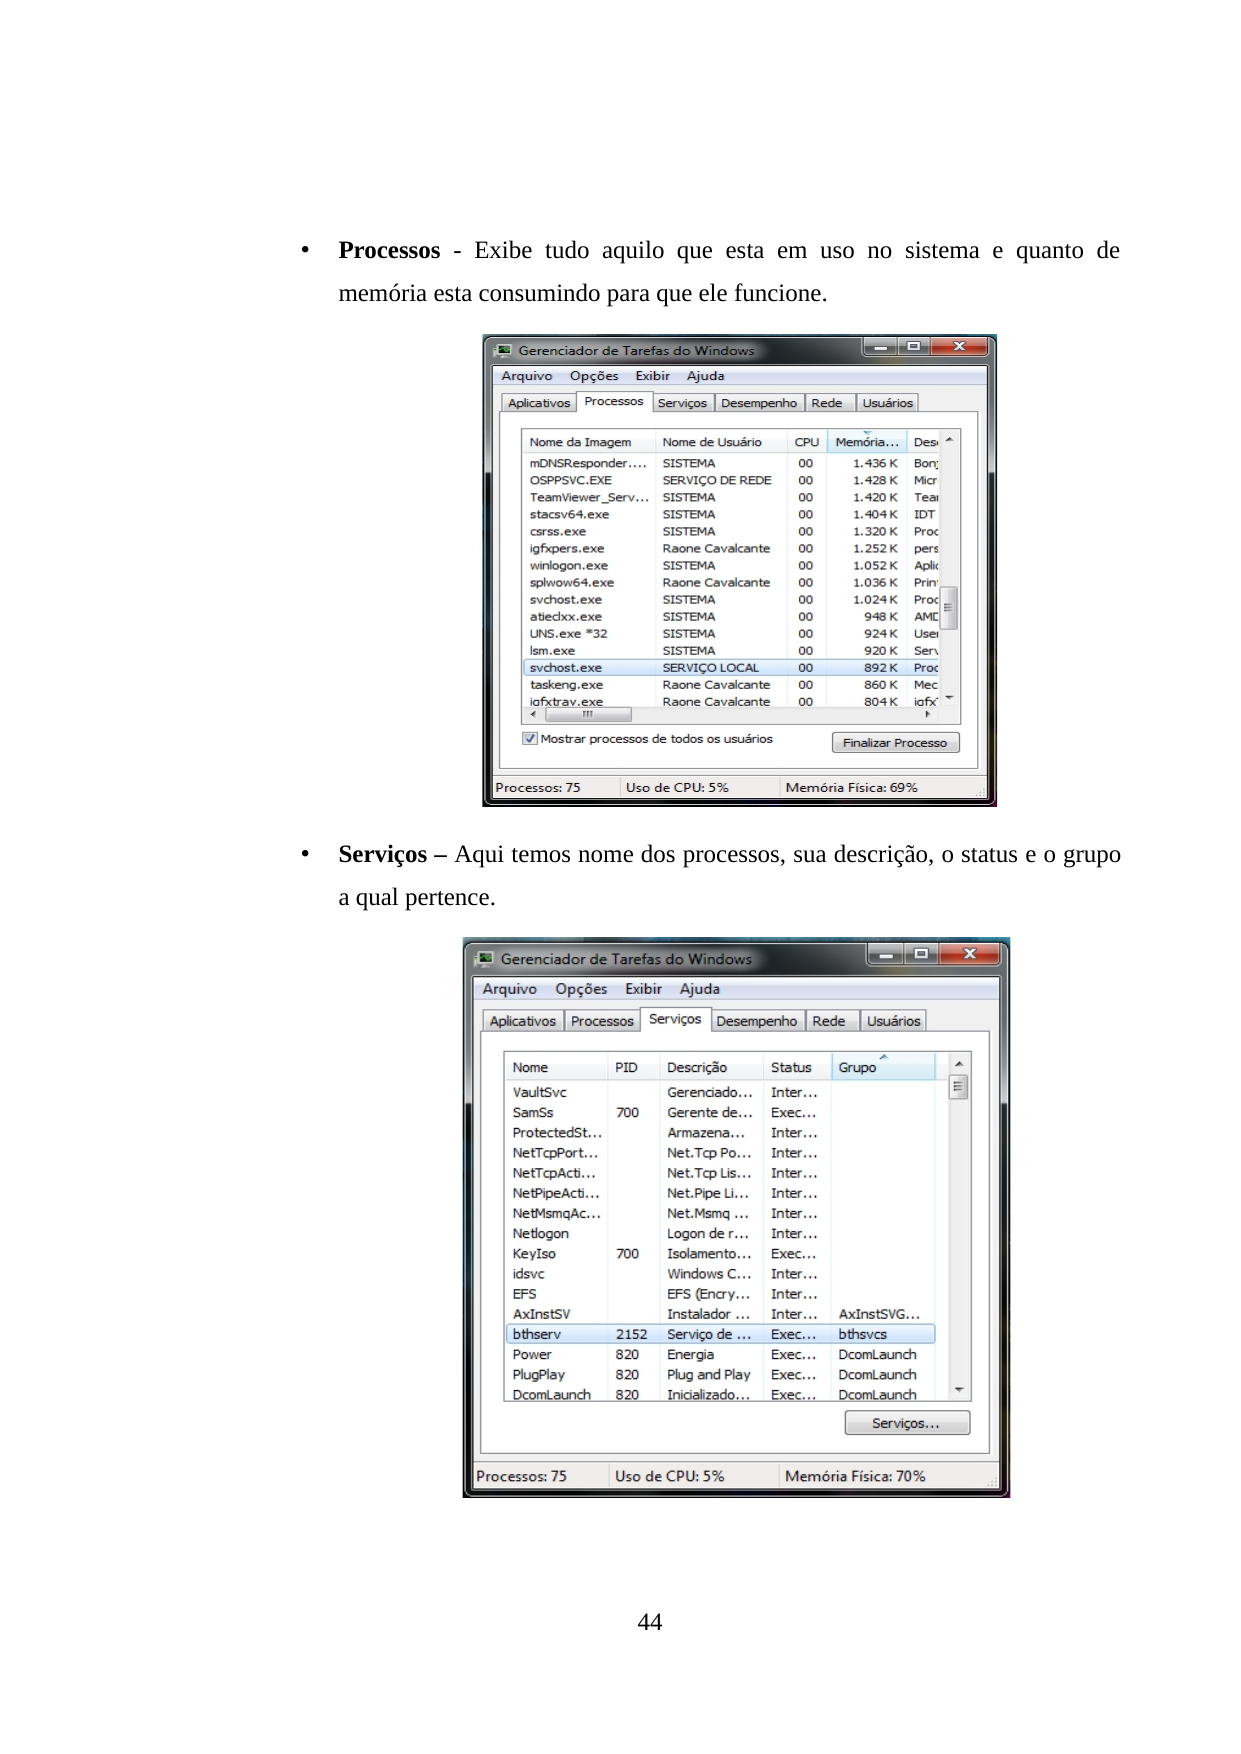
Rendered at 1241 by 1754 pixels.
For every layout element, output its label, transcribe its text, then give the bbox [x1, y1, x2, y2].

list Serviços – Aqui temos nome dos processos, sua descrição, o status e o grupo a qual pertence. [301, 839, 1122, 911]
list Processos - Exibe tudo aquilo que esta em uso no sistema e quanto de memória esta consumindo para que ele funcione. [301, 235, 1122, 307]
picture [482, 334, 998, 807]
picture [462, 937, 1011, 1498]
